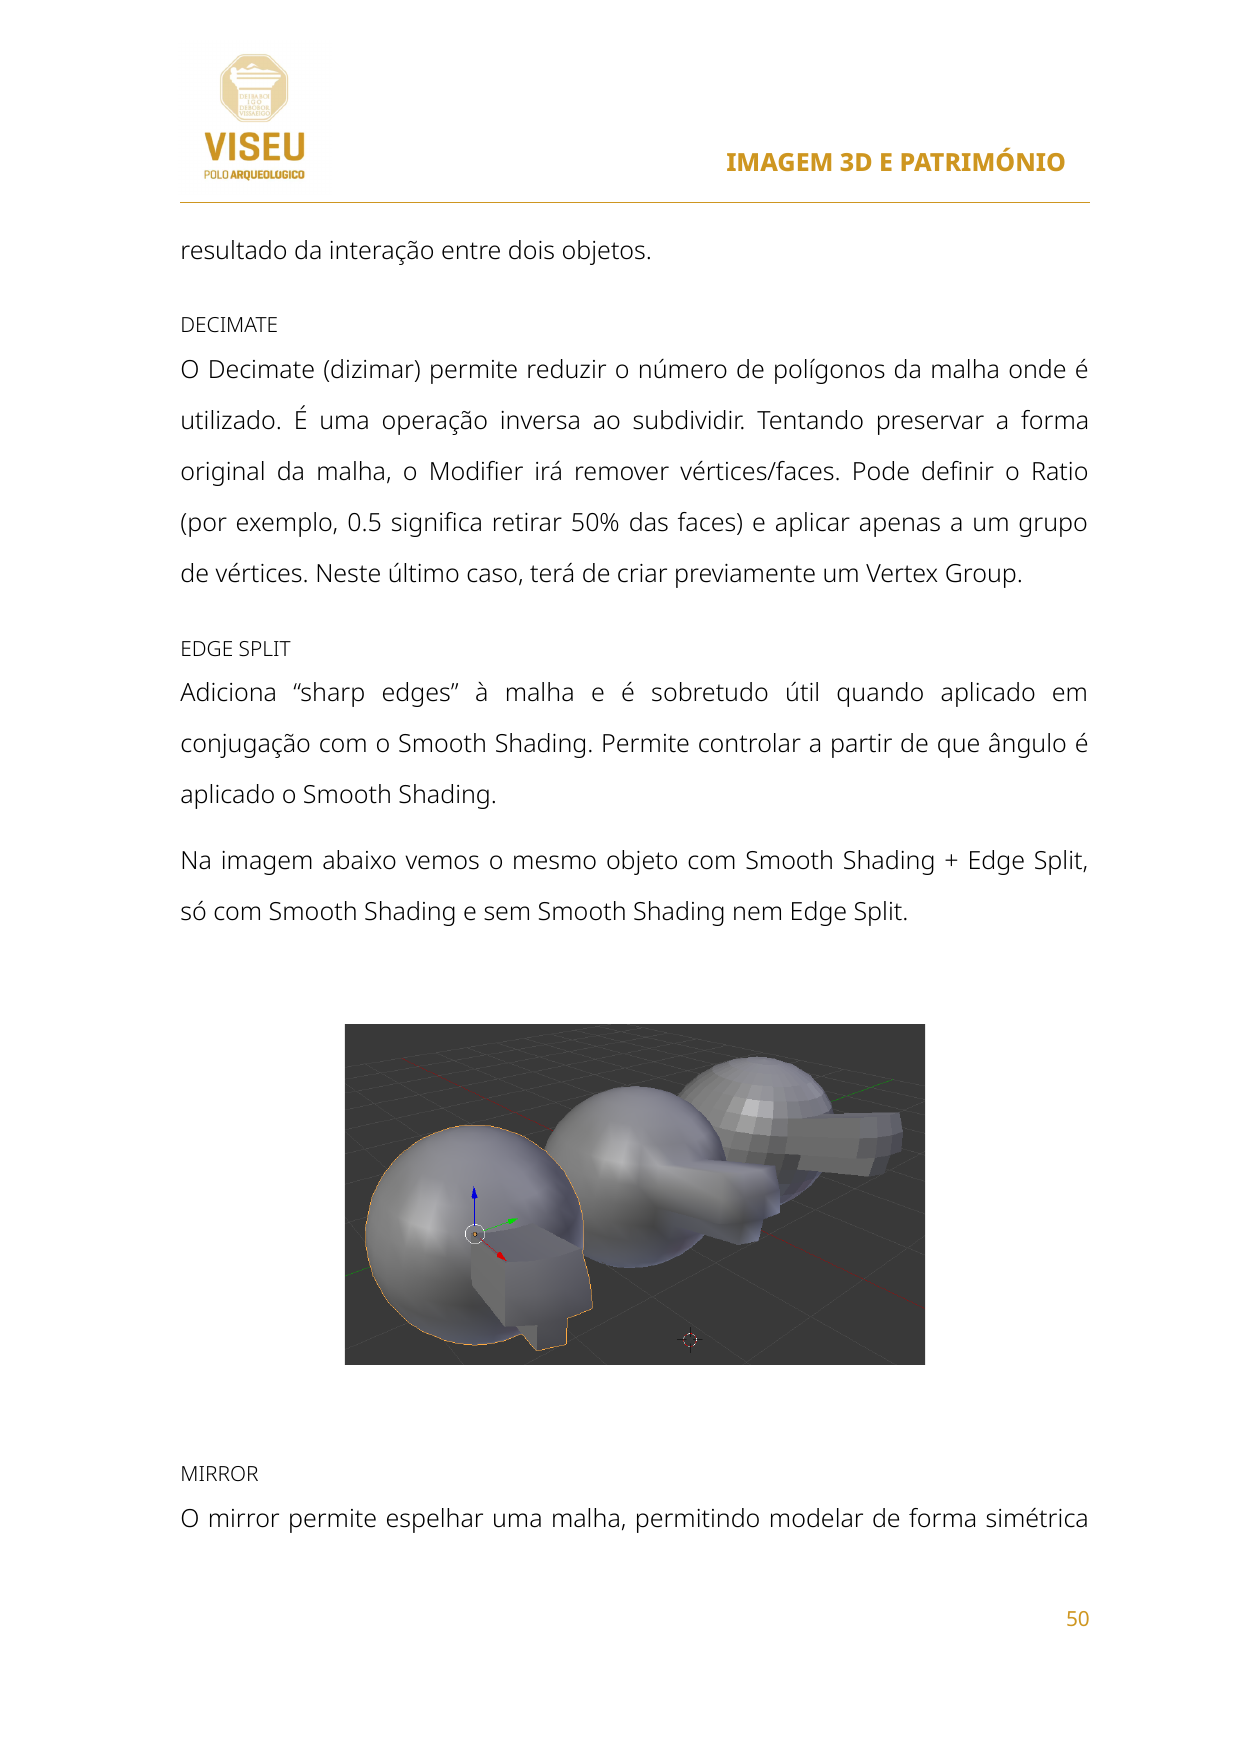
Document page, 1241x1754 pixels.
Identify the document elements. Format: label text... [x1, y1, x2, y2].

text O Decimate (dizimar) permite reduzir o número de polígonos da malha onde é utilizado. É uma operação inversa ao subdividir. Tentando preservar a forma original da malha, o Modifier irá remover vértices/faces. Pode definir o Ratio (por exemplo, 0.5 significa retirar 50% das faces) e aplicar apenas a um grupo de vértices. Neste último caso, terá de criar previamente um Vertex Group. [180, 351, 1090, 590]
subtitle Decimate [180, 311, 1090, 339]
text Na imagem abaixo vemos o mesmo objeto com Smooth Shading + Edge Split, só com Smooth Shading e sem Smooth Shading nem Edge Split. [180, 842, 1090, 927]
text resultado da interação entre dois objetos. [180, 232, 1090, 266]
subtitle Edge Split [180, 634, 1090, 662]
subtitle Mirror [180, 1459, 1090, 1488]
text O mirror permite espelhar uma malha, permitindo modelar de forma simétrica [180, 1501, 1090, 1534]
text Adiciona “sharp edges” à malha e é sobretudo útil quando aplicado em conjugação com o Smooth Shading. Permite controlar a partir de que ângulo é aplicado o Smooth Shading. [180, 675, 1090, 811]
